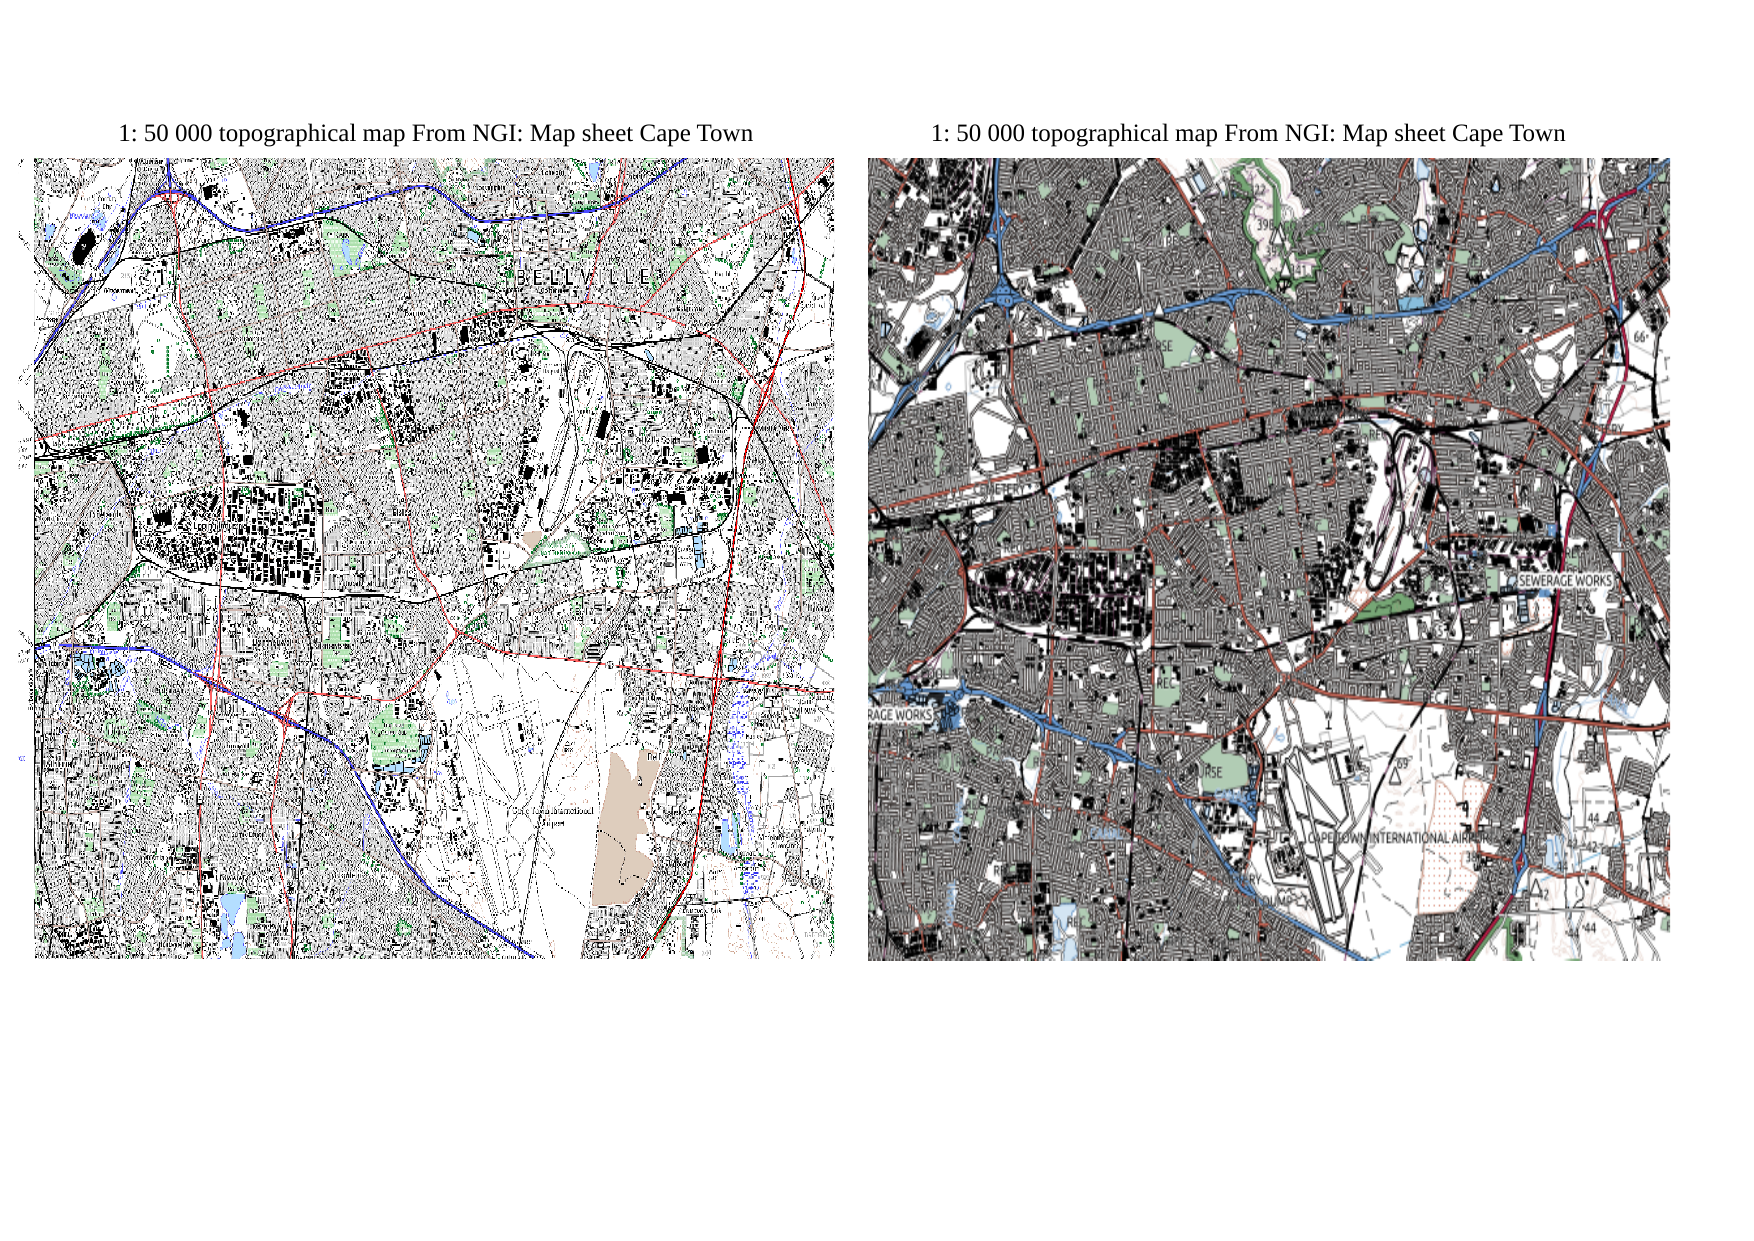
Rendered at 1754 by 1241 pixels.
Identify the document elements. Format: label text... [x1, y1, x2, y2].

picture [18, 158, 835, 961]
picture [868, 158, 1671, 961]
text 1: 50 000 topographical map From NGI: Map sheet Cape Town 1: 50 000 topographical map From NGI: Map sheet Cape Town [118, 118, 1636, 147]
